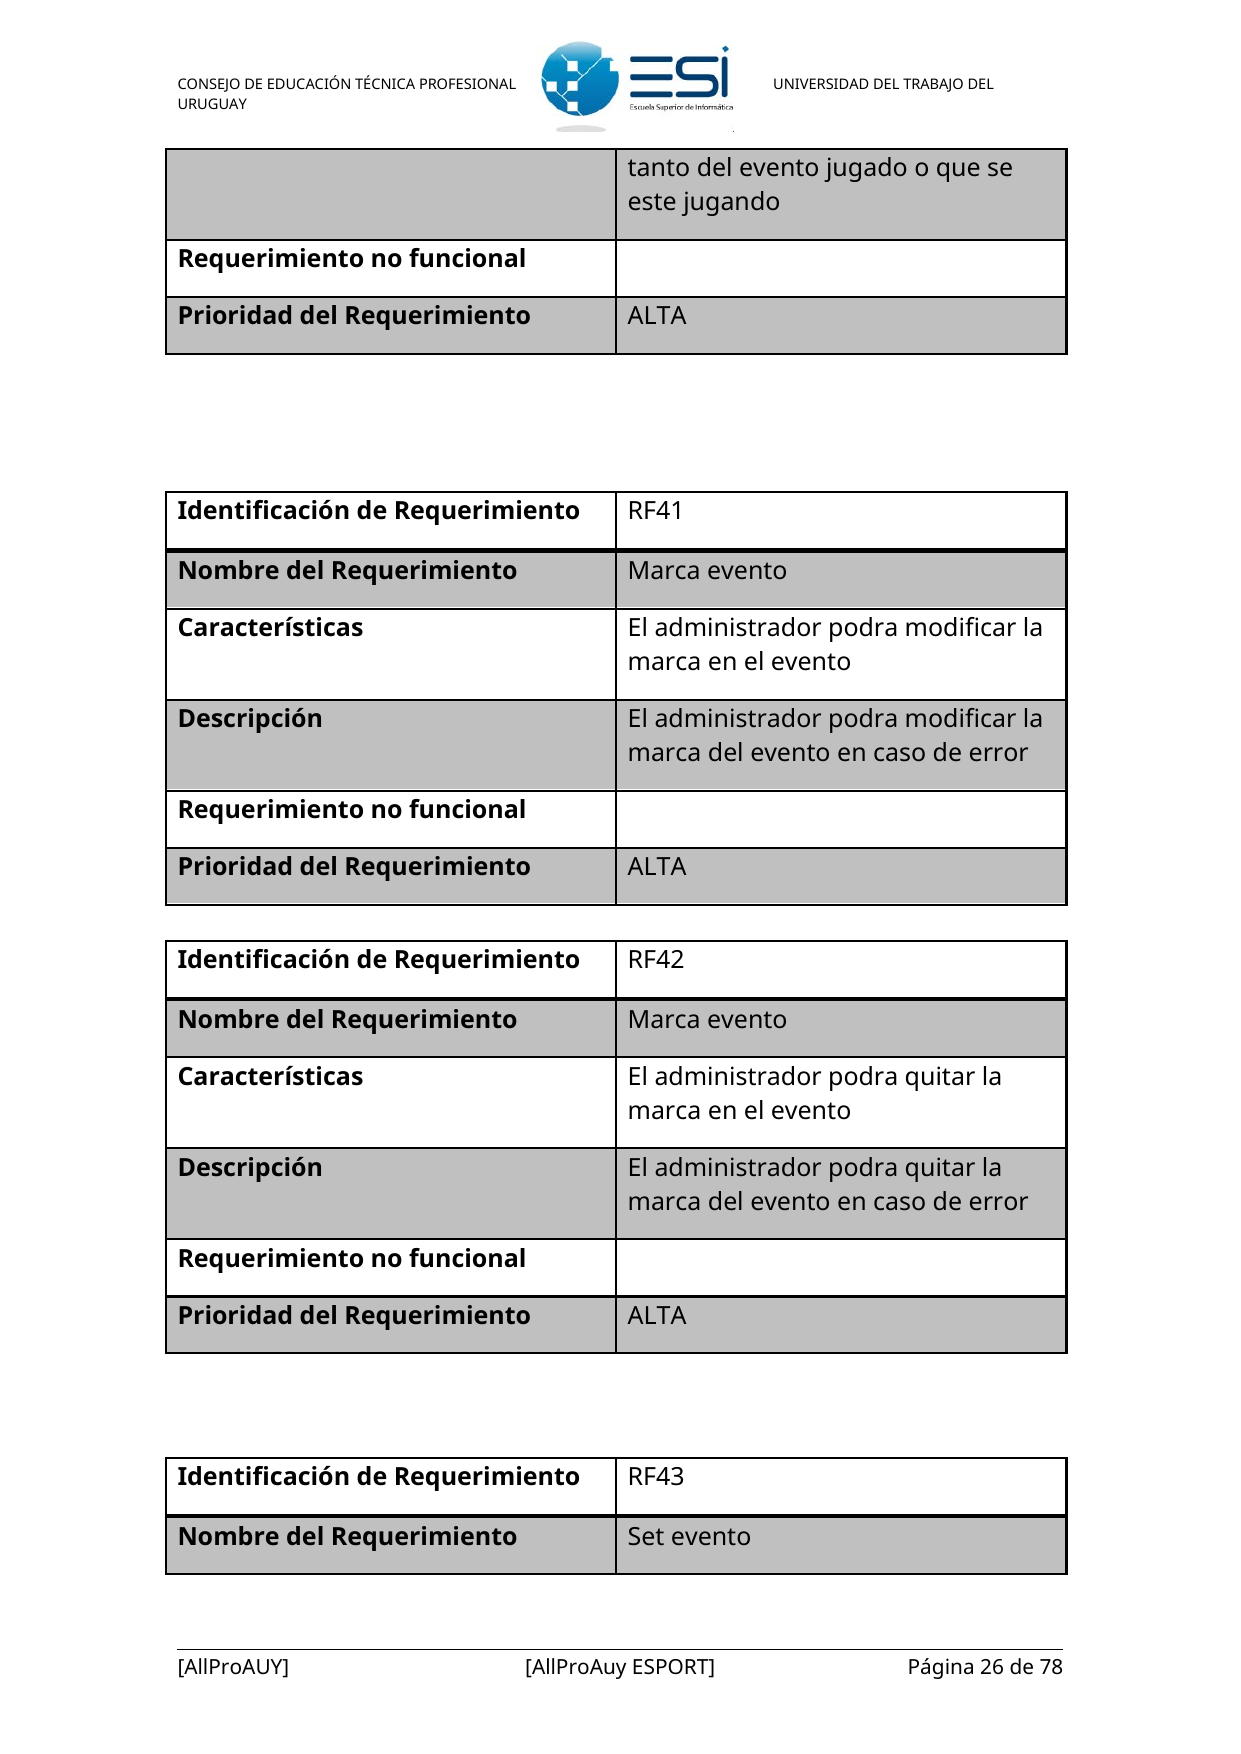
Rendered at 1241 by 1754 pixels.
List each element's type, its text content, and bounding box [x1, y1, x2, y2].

picture [534, 39, 734, 132]
table_cell Nombre del Requerimiento [167, 1518, 615, 1573]
table_cell Características [167, 610, 615, 698]
table_cell [617, 1240, 1065, 1295]
table_cell El administrador podra modificar la marca en el evento [617, 610, 1065, 698]
table_cell El administrador podra modificar la marca del evento en caso de error [617, 701, 1065, 789]
table_cell Descripción [167, 1149, 615, 1238]
table_cell Descripción [167, 701, 615, 789]
table_cell Características [167, 1058, 615, 1147]
table_cell [617, 792, 1065, 847]
table_cell [617, 241, 1065, 296]
table_cell Prioridad del Requerimiento [167, 298, 615, 353]
table_cell [167, 150, 615, 239]
table_cell tanto del evento jugado o que se este jugando [617, 150, 1065, 239]
table_cell Prioridad del Requerimiento [167, 1298, 615, 1352]
table_header RF42 [617, 942, 1065, 997]
table_header Identificación de Requerimiento [167, 493, 615, 548]
table_header Identificación de Requerimiento [167, 1459, 615, 1513]
table_header RF41 [617, 493, 1065, 548]
table_cell Marca evento [617, 553, 1065, 607]
table_cell Set evento [617, 1518, 1065, 1573]
table_cell Requerimiento no funcional [167, 241, 615, 296]
table_cell El administrador podra quitar la marca en el evento [617, 1058, 1065, 1147]
table_cell ALTA [617, 1298, 1065, 1352]
table_cell ALTA [617, 298, 1065, 353]
table_header Identificación de Requerimiento [167, 942, 615, 997]
table_cell El administrador podra quitar la marca del evento en caso de error [617, 1149, 1065, 1238]
table_cell Nombre del Requerimiento [167, 553, 615, 607]
table_header RF43 [617, 1459, 1065, 1513]
table_cell ALTA [617, 849, 1065, 903]
table_cell Nombre del Requerimiento [167, 1001, 615, 1056]
table_cell Requerimiento no funcional [167, 792, 615, 847]
table_cell Requerimiento no funcional [167, 1240, 615, 1295]
table_cell Prioridad del Requerimiento [167, 849, 615, 903]
table_cell Marca evento [617, 1001, 1065, 1056]
